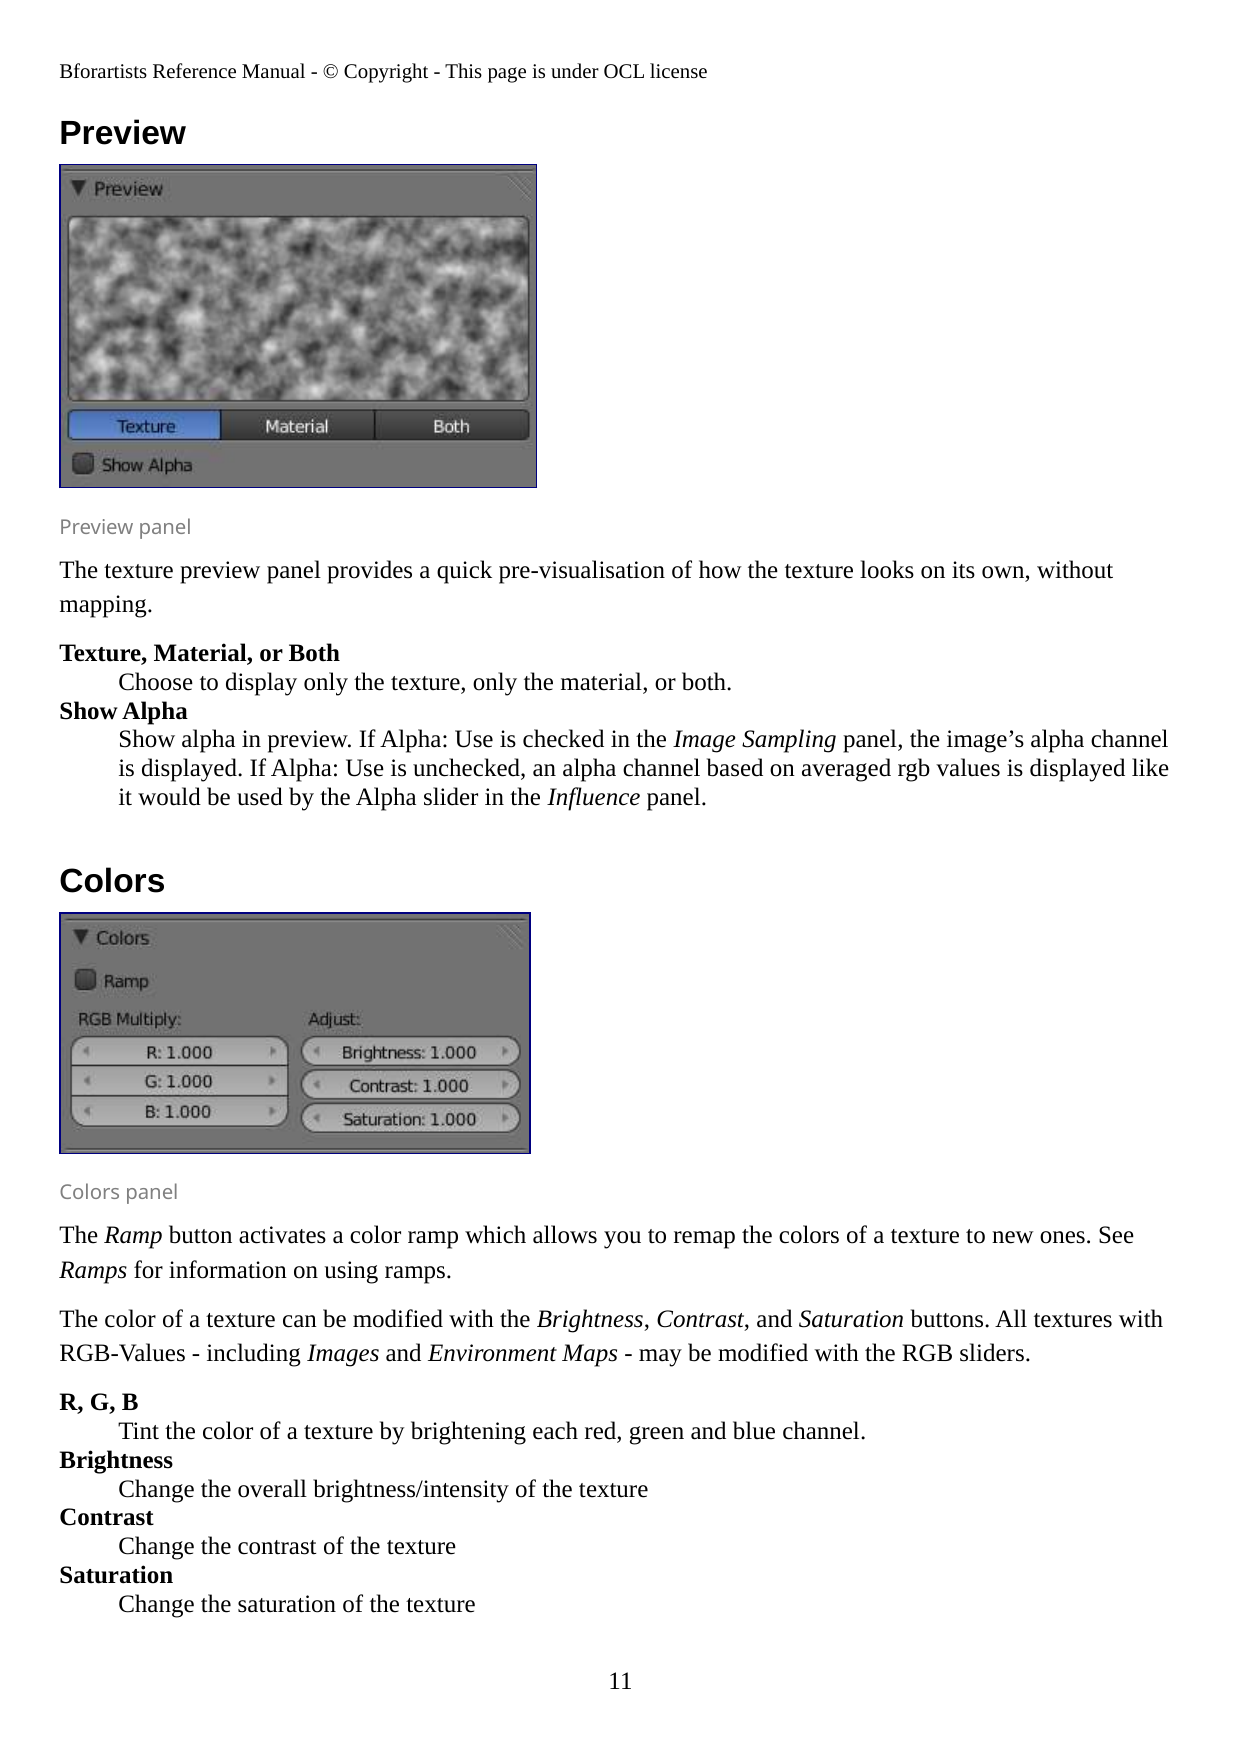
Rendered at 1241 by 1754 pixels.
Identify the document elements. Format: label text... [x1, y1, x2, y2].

text The texture preview panel provides a quick pre-visualisation of how the texture looks on its own, without mapping. [59, 555, 1181, 618]
text Colors panel [59, 1174, 1181, 1206]
subtitle Texture, Material, or Both [59, 638, 1181, 667]
list Show alpha in preview. If Alpha: Use is checked in the Image Sampling panel, the image’s alpha channel is displayed. If Alpha: Use is unchecked, an alpha channel based on averaged rgb values is displayed like it would be used by the Alpha slider in the Influence panel. [118, 724, 1181, 811]
list Change the contrast of the texture [118, 1531, 1181, 1560]
picture [61, 165, 536, 487]
text The color of a texture can be modified with the Brightness, Contrast, and Saturation buttons. All textures with RGB-Values - including Images and Environment Maps - may be modified with the RGB sliders. [59, 1304, 1181, 1367]
subtitle Saturation [59, 1560, 1181, 1589]
subtitle Preview [59, 113, 1181, 151]
list Choose to display only the texture, only the material, or both. [118, 667, 1181, 696]
picture [61, 914, 529, 1153]
subtitle R, G, B [59, 1387, 1181, 1416]
text Preview panel [59, 509, 1181, 540]
subtitle Colors [59, 861, 1181, 900]
list Tint the color of a texture by brightening each red, green and blue channel. [118, 1416, 1181, 1445]
subtitle Contrast [59, 1502, 1181, 1531]
subtitle Show Alpha [59, 696, 1181, 724]
text The Ramp button activates a color ramp which allows you to remap the colors of a texture to new ones. See Ramps for information on using ramps. [59, 1220, 1181, 1283]
list Change the saturation of the texture [118, 1589, 1181, 1617]
list Change the overall brightness/intensity of the texture [118, 1474, 1181, 1502]
subtitle Brightness [59, 1445, 1181, 1474]
